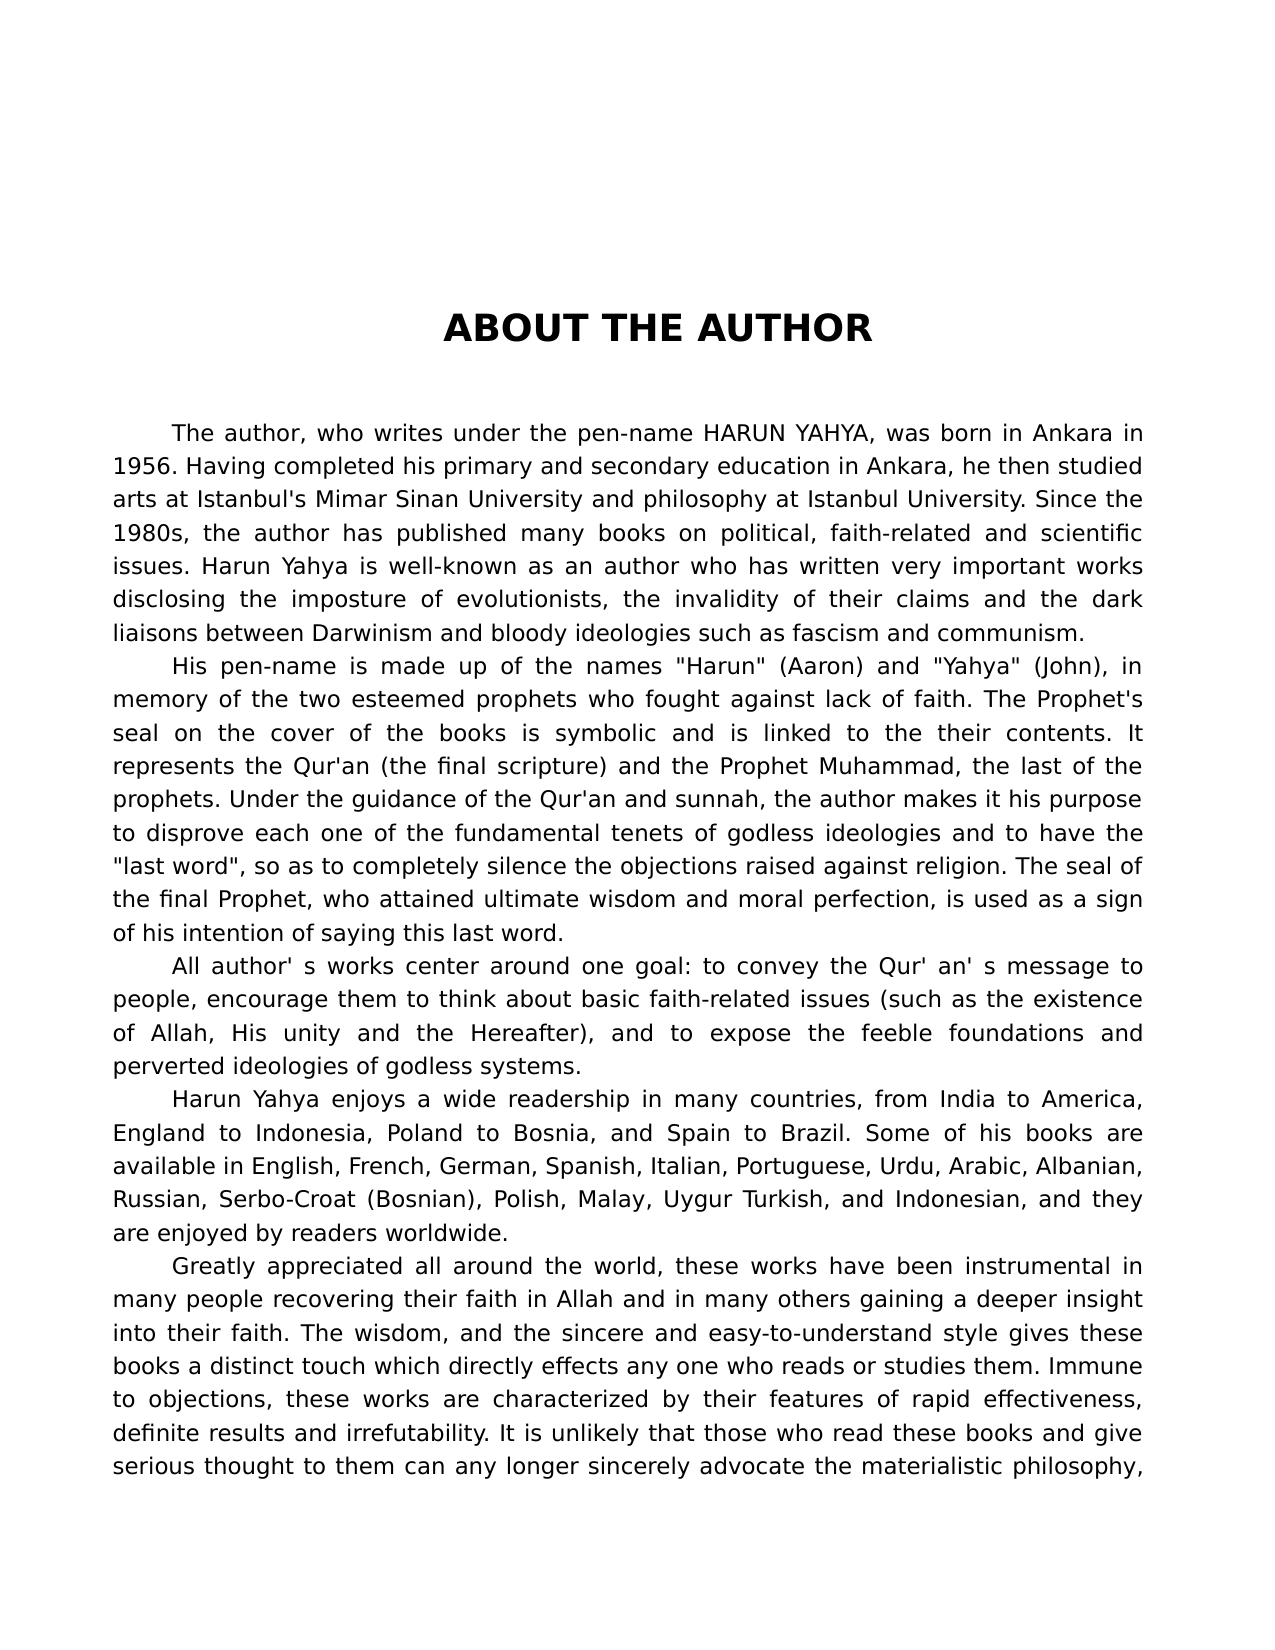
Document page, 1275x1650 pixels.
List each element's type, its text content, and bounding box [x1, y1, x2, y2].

text All author' s works center around one goal: to convey the Qur' an' s message to people, encourage them to think about basic faith-related issues (such as the existence of Allah, His unity and the Hereafter), and to expose the feeble foundations and perverted ideologies of godless systems. [112, 948, 1145, 1081]
text His pen-name is made up of the names "Harun" (Aaron) and "Yahya" (John), in memory of the two esteemed prophets who fought against lack of faith. The Prophet's seal on the cover of the books is symbolic and is linked to the their contents. It represents the Qur'an (the final scripture) and the Prophet Muhammad, the last of the prophets. Under the guidance of the Qur'an and sunnah, the author makes it his purpose to disprove each one of the fundamental tenets of godless ideologies and to have the "last word", so as to completely silence the objections raised against religion. The seal of the final Prophet, who attained ultimate wisdom and moral perfection, is used as a sign of his intention of saying this last word. [112, 648, 1145, 948]
text About The Author [112, 314, 1145, 348]
text Greatly appreciated all around the world, these works have been instrumental in many people recovering their faith in Allah and in many others gaining a deeper insight into their faith. The wisdom, and the sincere and easy-to-understand style gives these books a distinct touch which directly effects any one who reads or studies them. Immune to objections, these works are characterized by their features of rapid effectiveness, definite results and irrefutability. It is unlikely that those who read these books and give serious thought to them can any longer sincerely advocate the materialistic philosophy, [112, 1248, 1145, 1481]
text Harun Yahya enjoys a wide readership in many countries, from India to America, England to Indonesia, Poland to Bosnia, and Spain to Brazil. Some of his books are available in English, French, German, Spanish, Italian, Portuguese, Urdu, Arabic, Albanian, Russian, Serbo-Croat (Bosnian), Polish, Malay, Uygur Turkish, and Indonesian, and they are enjoyed by readers worldwide. [112, 1081, 1145, 1248]
text The author, who writes under the pen-name HARUN YAHYA, was born in Ankara in 1956. Having completed his primary and secondary education in Ankara, he then studied arts at Istanbul's Mimar Sinan University and philosophy at Istanbul University. Since the 1980s, the author has published many books on political, faith-related and scientific issues. Harun Yahya is well-known as an author who has written very important works disclosing the imposture of evolutionists, the invalidity of their claims and the dark liaisons between Darwinism and bloody ideologies such as fascism and communism. [112, 414, 1145, 648]
